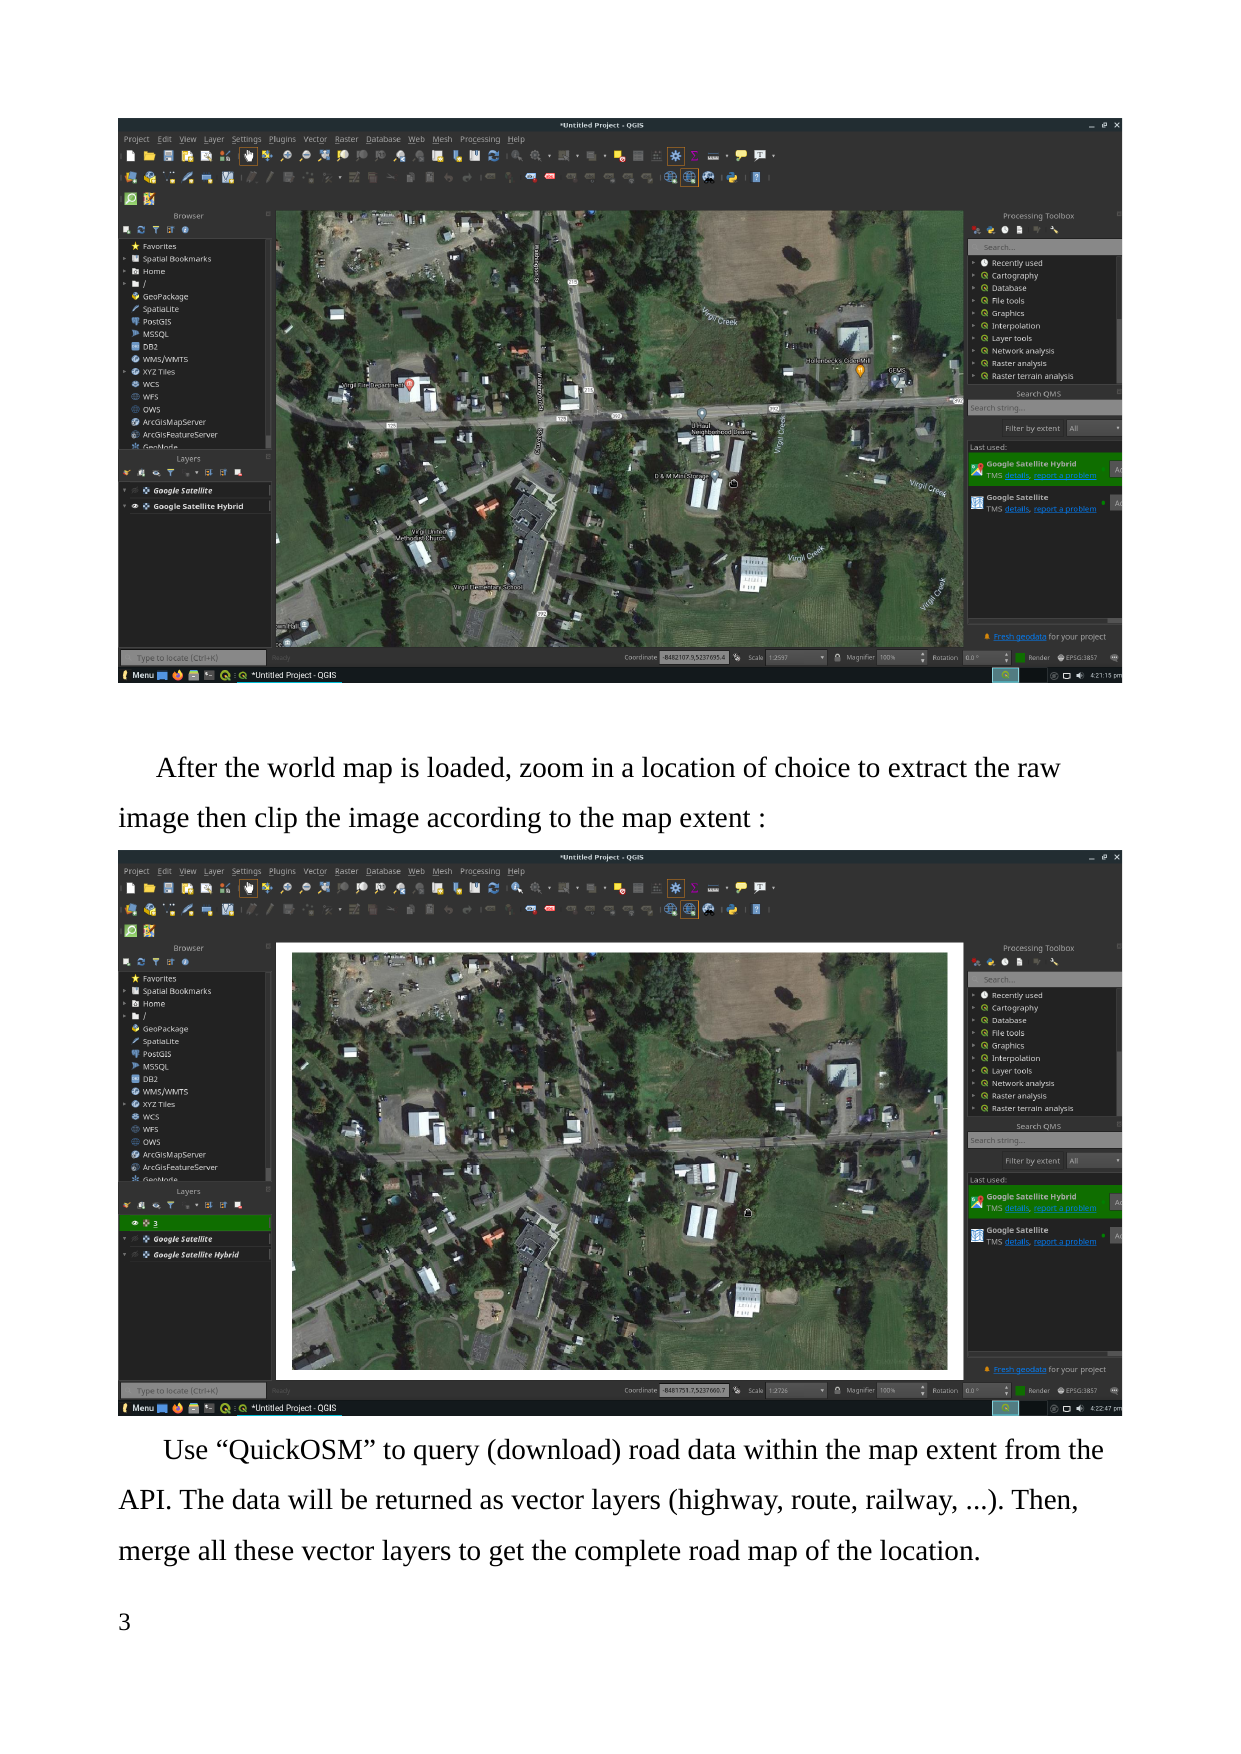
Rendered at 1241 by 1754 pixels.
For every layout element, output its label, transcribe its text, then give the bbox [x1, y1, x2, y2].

picture [118, 850, 1123, 1416]
text After the world map is loaded, zoom in a location of choice to extract the raw image then clip the image according to the map extent : [118, 750, 1122, 834]
text Use “QuickOSM” to query (download) road data within the map extent from the API. The data will be returned as vector layers (highway, route, railway, ...). Then, merge all these vector layers to get the complete road map of the location. [118, 1416, 1122, 1566]
picture [118, 118, 1123, 683]
